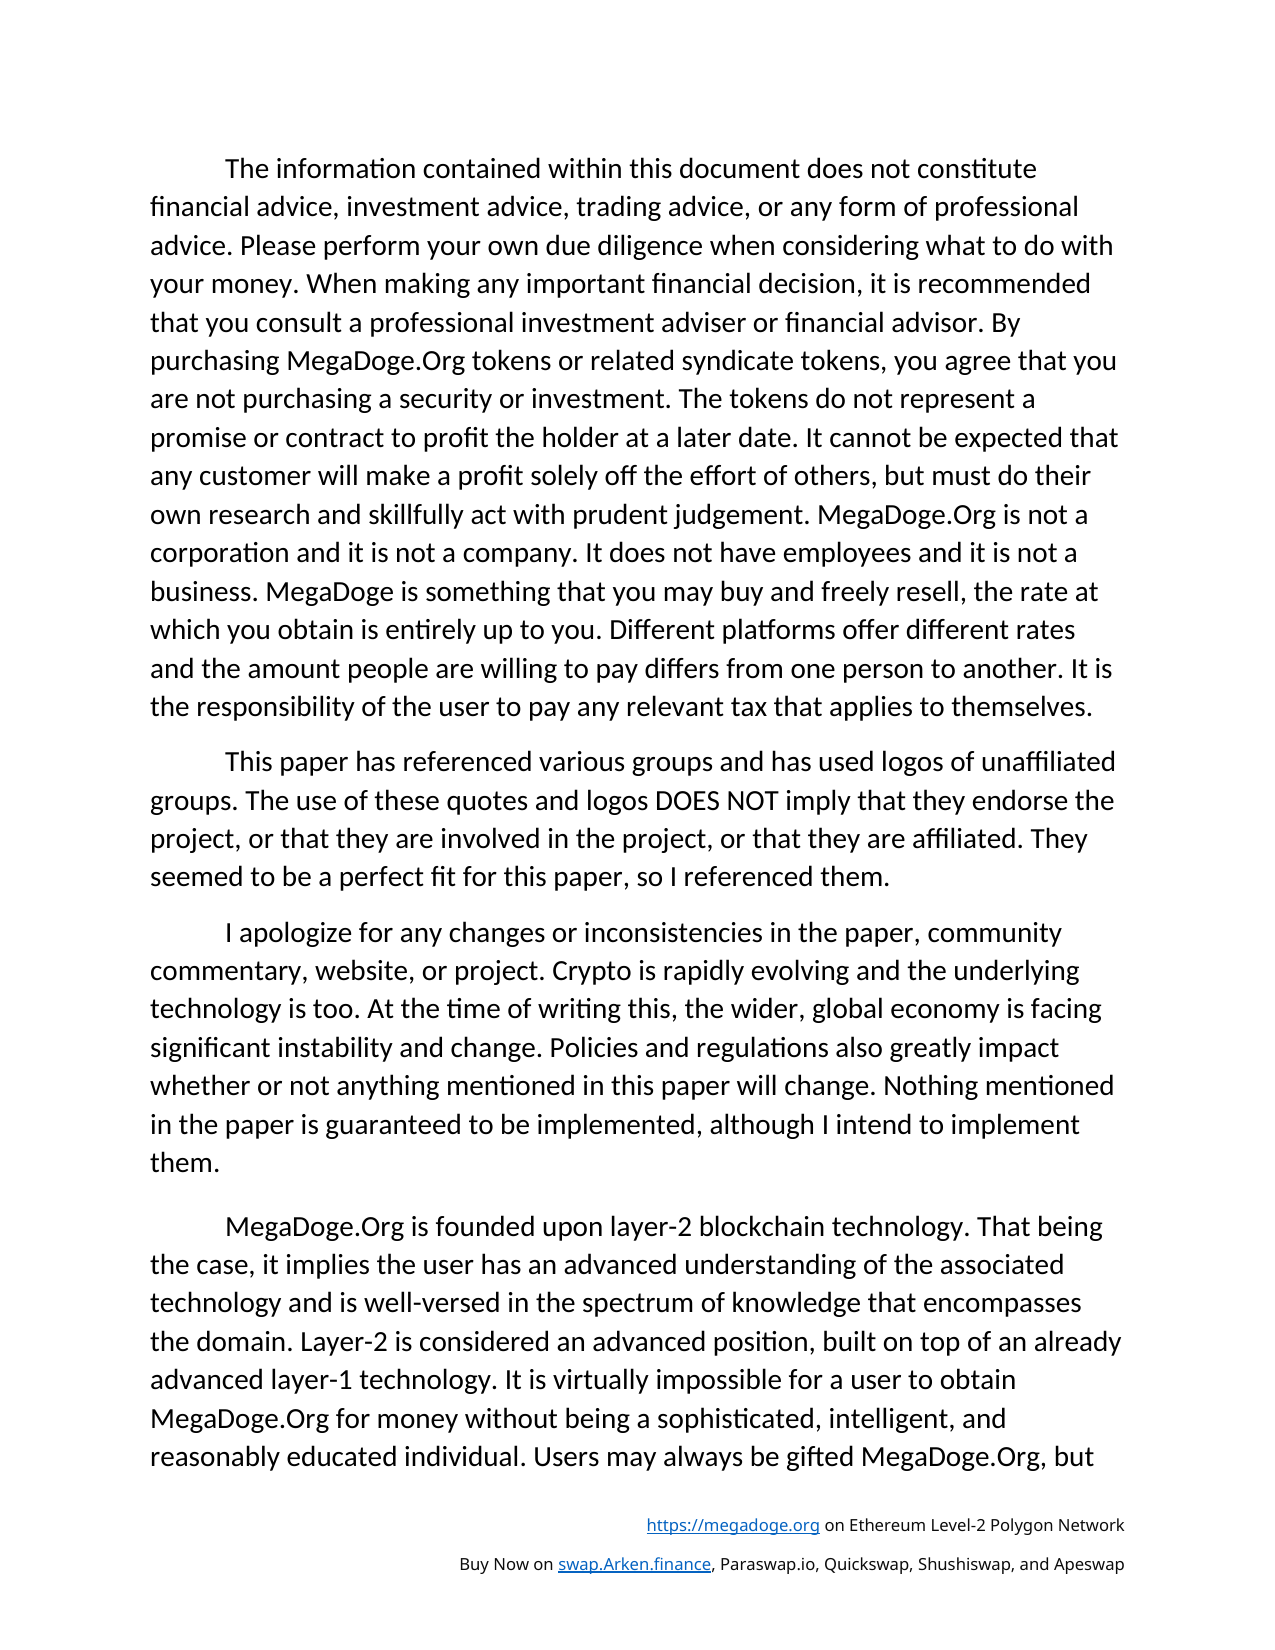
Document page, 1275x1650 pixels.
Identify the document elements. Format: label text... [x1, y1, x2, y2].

text MegaDoge.Org is founded upon layer-2 blockchain technology. That being the case, it implies the user has an advanced understanding of the associated technology and is well-versed in the spectrum of knowledge that encompasses the domain. Layer-2 is considered an advanced position, built on top of an already advanced layer-1 technology. It is virtually impossible for a user to obtain MegaDoge.Org for money without being a sophisticated, intelligent, and reasonably educated individual. Users may always be gifted MegaDoge.Org, but [150, 1208, 1125, 1474]
text This paper has referenced various groups and has used logos of unaffiliated groups. The use of these quotes and logos DOES NOT imply that they endorse the project, or that they are involved in the project, or that they are affiliated. They seemed to be a perfect fit for this paper, so I referenced them. [150, 743, 1125, 894]
text The information contained within this document does not constitute financial advice, investment advice, trading advice, or any form of professional advice. Please perform your own due diligence when considering what to do with your money. When making any important financial decision, it is recommended that you consult a professional investment adviser or financial advisor. By purchasing MegaDoge.Org tokens or related syndicate tokens, you agree that you are not purchasing a security or investment. The tokens do not represent a promise or contract to profit the holder at a later date. It cannot be expected that any customer will make a profit solely off the effort of others, but must do their own research and skillfully act with prudent judgement. MegaDoge.Org is not a corporation and it is not a company. It does not have employees and it is not a business. MegaDoge is something that you may buy and freely resell, the rate at which you obtain is entirely up to you. Different platforms offer different rates and the amount people are willing to pay differs from one person to another. It is the responsibility of the user to pay any relevant tax that applies to themselves. [150, 150, 1125, 724]
text I apologize for any changes or inconsistencies in the paper, community commentary, website, or project. Crypto is rapidly evolving and the underlying technology is too. At the time of writing this, the wider, global economy is facing significant instability and change. Policies and regulations also greatly impact whether or not anything mentioned in this paper will change. Nothing mentioned in the paper is guaranteed to be implemented, although I intend to implement them. [150, 914, 1125, 1180]
